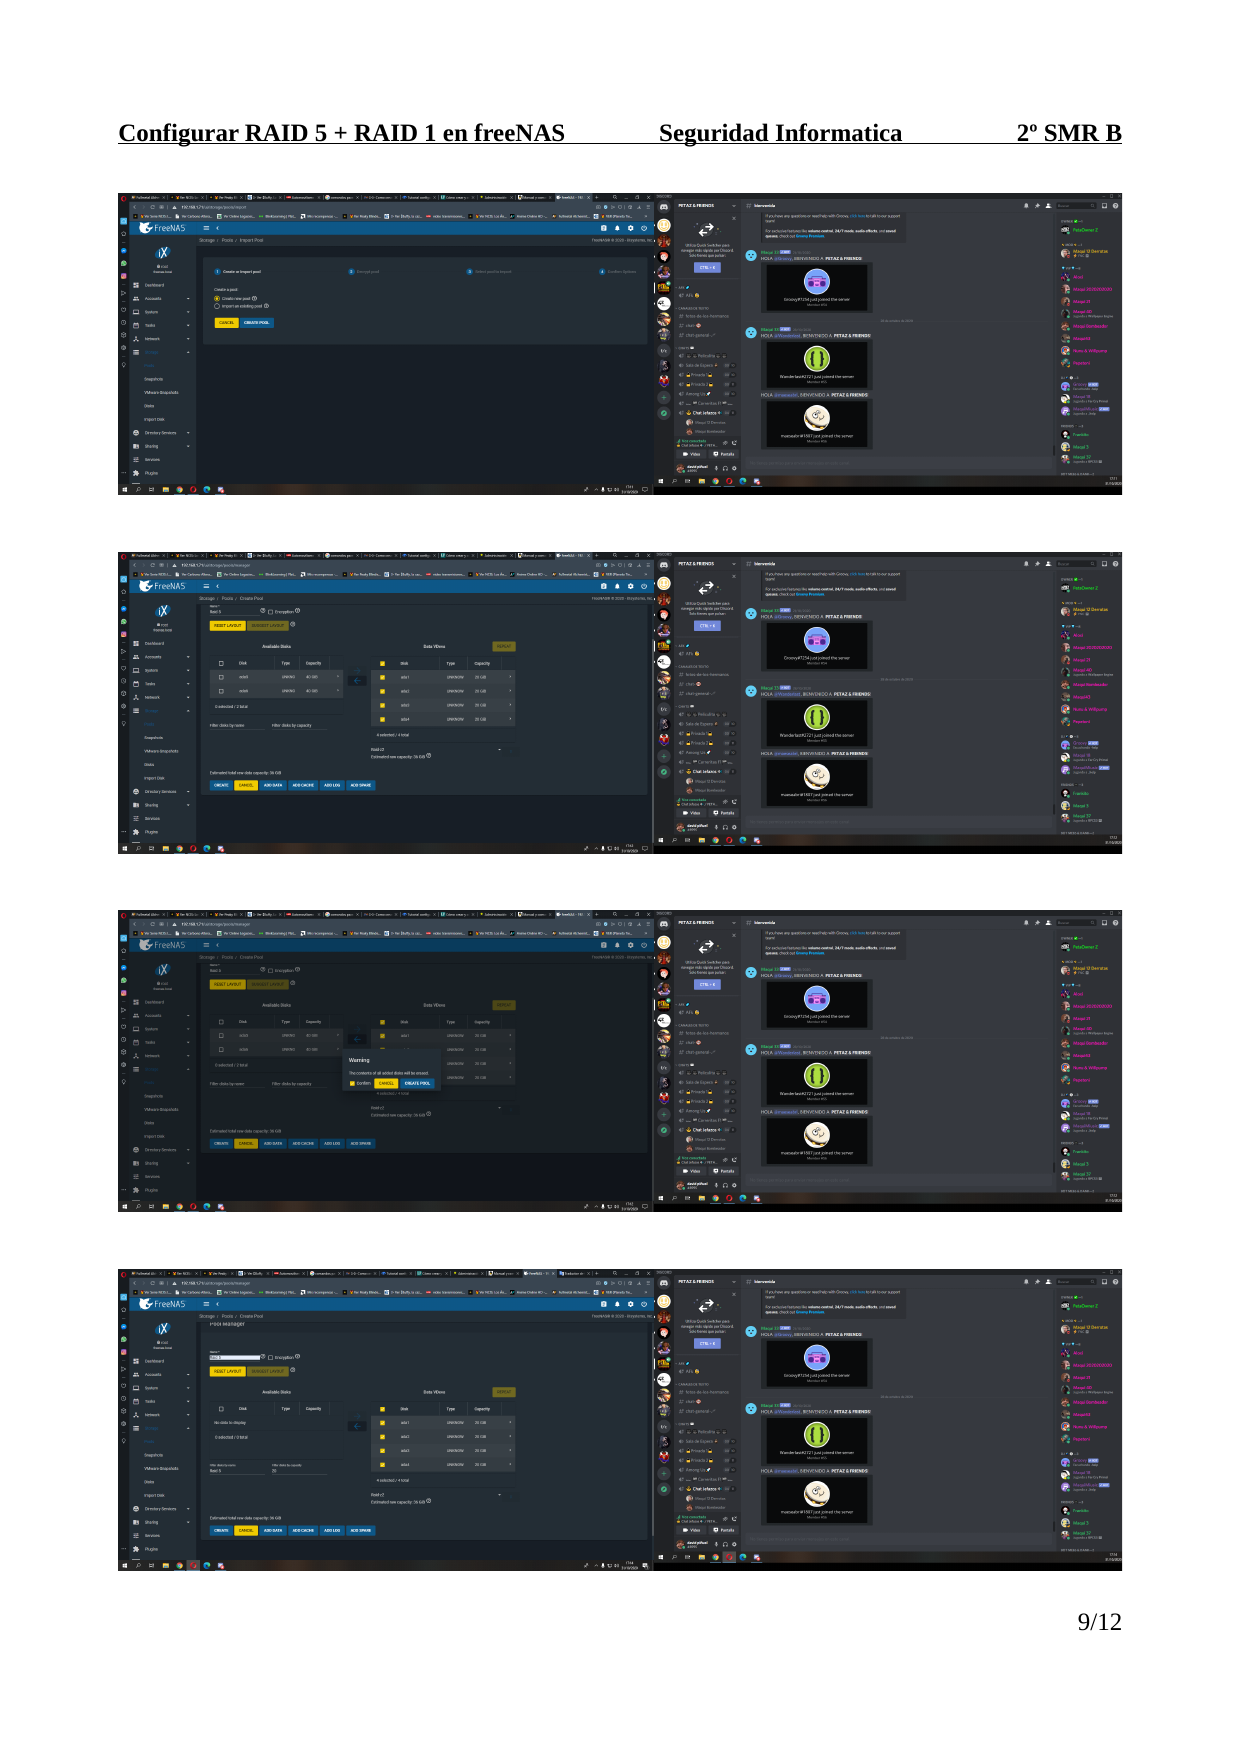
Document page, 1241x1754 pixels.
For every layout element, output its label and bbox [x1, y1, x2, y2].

picture [118, 193, 1123, 495]
picture [118, 910, 1123, 1212]
picture [118, 1269, 1123, 1571]
picture [118, 552, 1123, 854]
